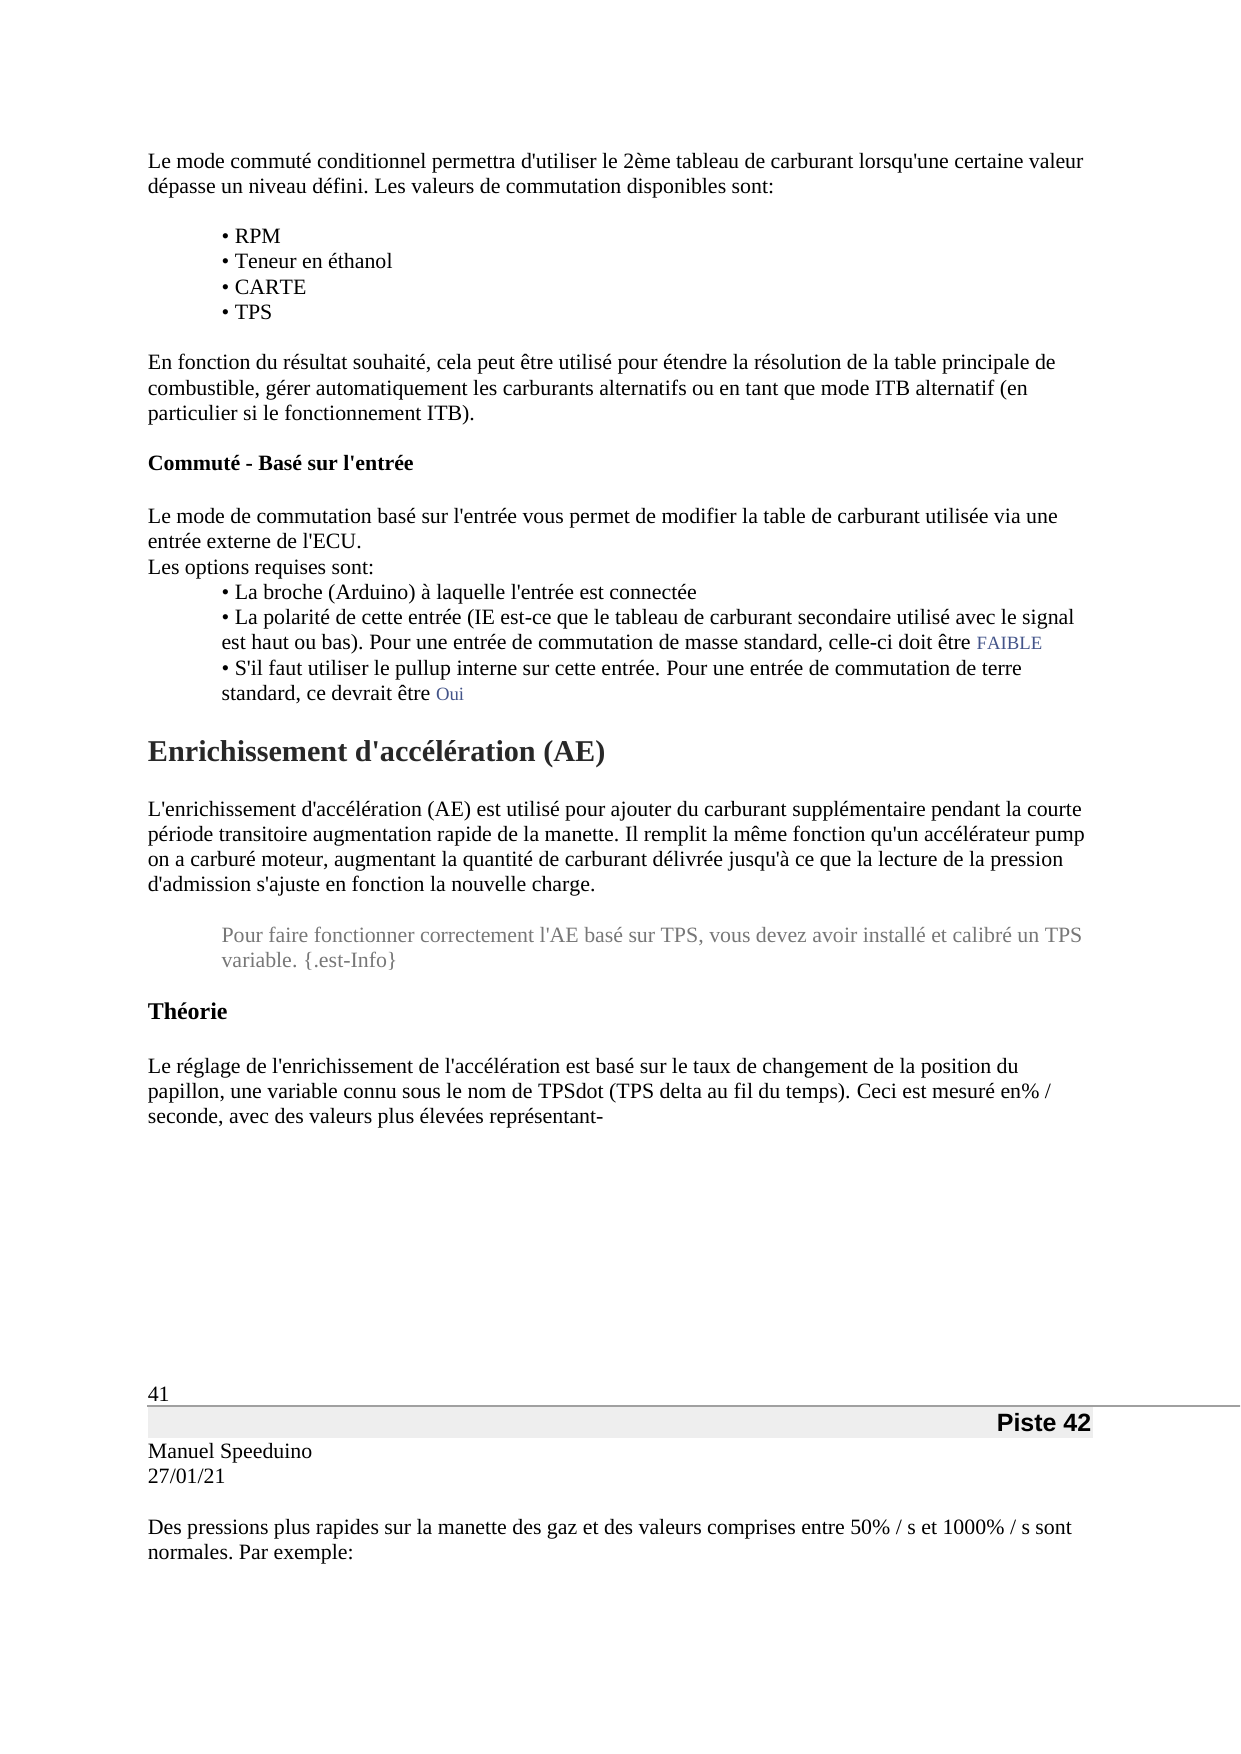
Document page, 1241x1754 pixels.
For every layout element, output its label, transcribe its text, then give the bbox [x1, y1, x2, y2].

text En fonction du résultat souhaité, cela peut être utilisé pour étendre la résolution de la table principale de combustible, gérer automatiquement les carburants alternatifs ou en tant que mode ITB alternatif (en particulier si le fonctionnement ITB). [148, 349, 1093, 425]
text Des pressions plus rapides sur la manette des gaz et des valeurs comprises entre 50% / s et 1000% / s sont normales. Par exemple: [148, 1514, 1093, 1564]
text Commuté - Basé sur l'entrée [148, 450, 1093, 475]
text Le réglage de l'enrichissement de l'accélération est basé sur le taux de changement de la position du papillon, une variable connu sous le nom de TPSdot (TPS delta au fil du temps). Ceci est mesuré en% / seconde, avec des valeurs plus élevées représentant- [148, 1053, 1093, 1129]
text L'enrichissement d'accélération (AE) est utilisé pour ajouter du carburant supplémentaire pendant la courte période transitoire augmentation rapide de la manette. Il remplit la même fonction qu'un accélérateur pump on a carburé moteur, augmentant la quantité de carburant délivrée jusqu'à ce que la lecture de la pression d'admission s'ajuste en fonction la nouvelle charge. [148, 796, 1093, 897]
text • TPS [148, 299, 1093, 324]
text • S'il faut utiliser le pullup interne sur cette entrée. Pour une entrée de commutation de terre standard, ce devrait être Oui [221, 654, 1093, 705]
text 41 [148, 1381, 1093, 1405]
text Les options requises sont: [148, 554, 1093, 579]
text • Teneur en éthanol [148, 248, 1093, 274]
text • La broche (Arduino) à laquelle l'entrée est connectée [148, 579, 1093, 604]
text Théorie [148, 997, 1093, 1025]
text • CARTE [148, 274, 1093, 299]
table_header Piste 42 [148, 1407, 1093, 1438]
text • RPM [148, 223, 1093, 248]
text Pour faire fonctionner correctement l'AE basé sur TPS, vous devez avoir installé et calibré un TPS variable. {.est-Info} [221, 922, 1093, 972]
text Le mode de commutation basé sur l'entrée vous permet de modifier la table de carburant utilisée via une entrée externe de l'ECU. [148, 503, 1093, 554]
text Enrichissement d'accélération (AE) [148, 733, 1093, 768]
text • La polarité de cette entrée (IE est-ce que le tableau de carburant secondaire utilisé avec le signal est haut ou bas). Pour une entrée de commutation de masse standard, celle-ci doit être FAIBLE [221, 604, 1093, 654]
text Le mode commuté conditionnel permettra d'utiliser le 2ème tableau de carburant lorsqu'une certaine valeur dépasse un niveau défini. Les valeurs de commutation disponibles sont: [148, 148, 1093, 198]
text Manuel Speeduino [148, 1438, 1093, 1463]
text 27/01/21 [148, 1463, 1093, 1488]
